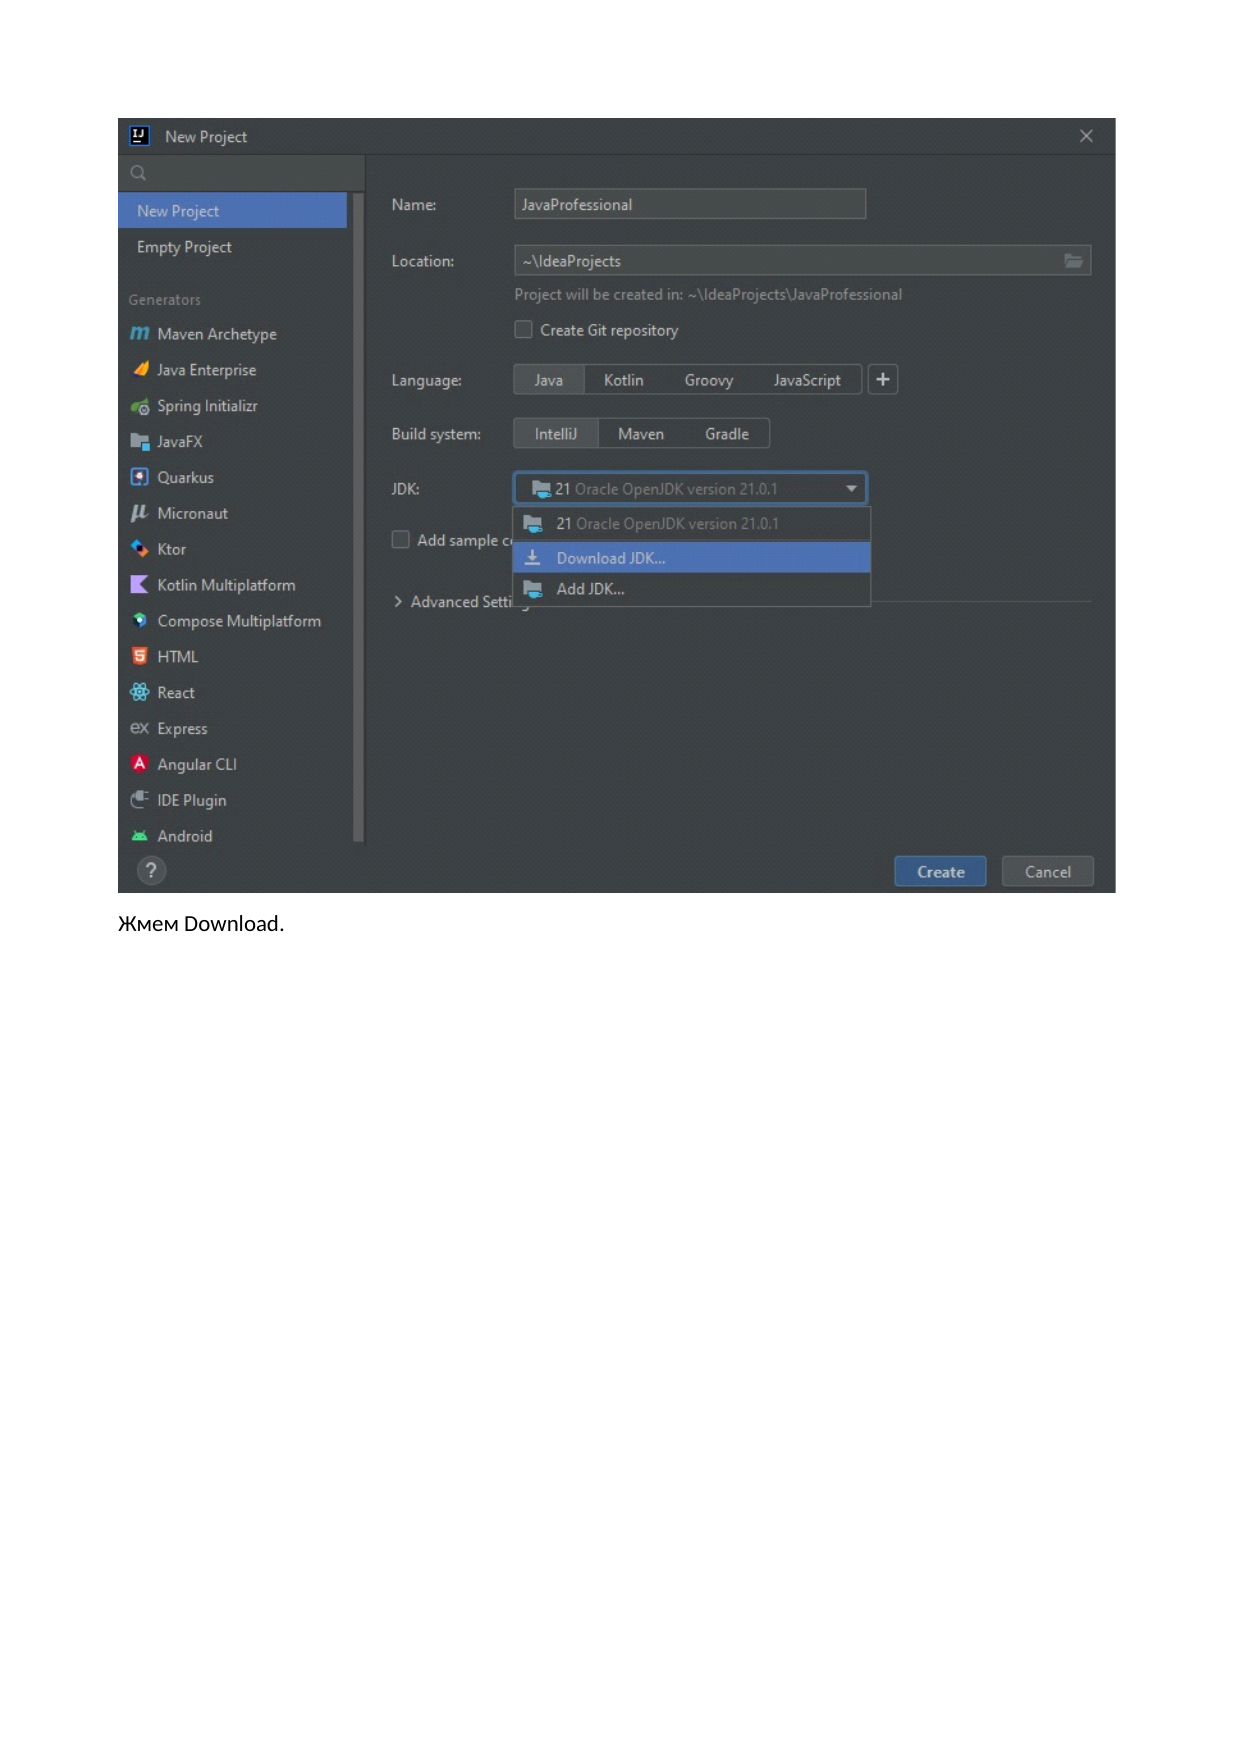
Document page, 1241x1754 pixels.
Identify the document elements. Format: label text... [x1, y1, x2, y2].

text Жмем Download. [118, 909, 1122, 937]
